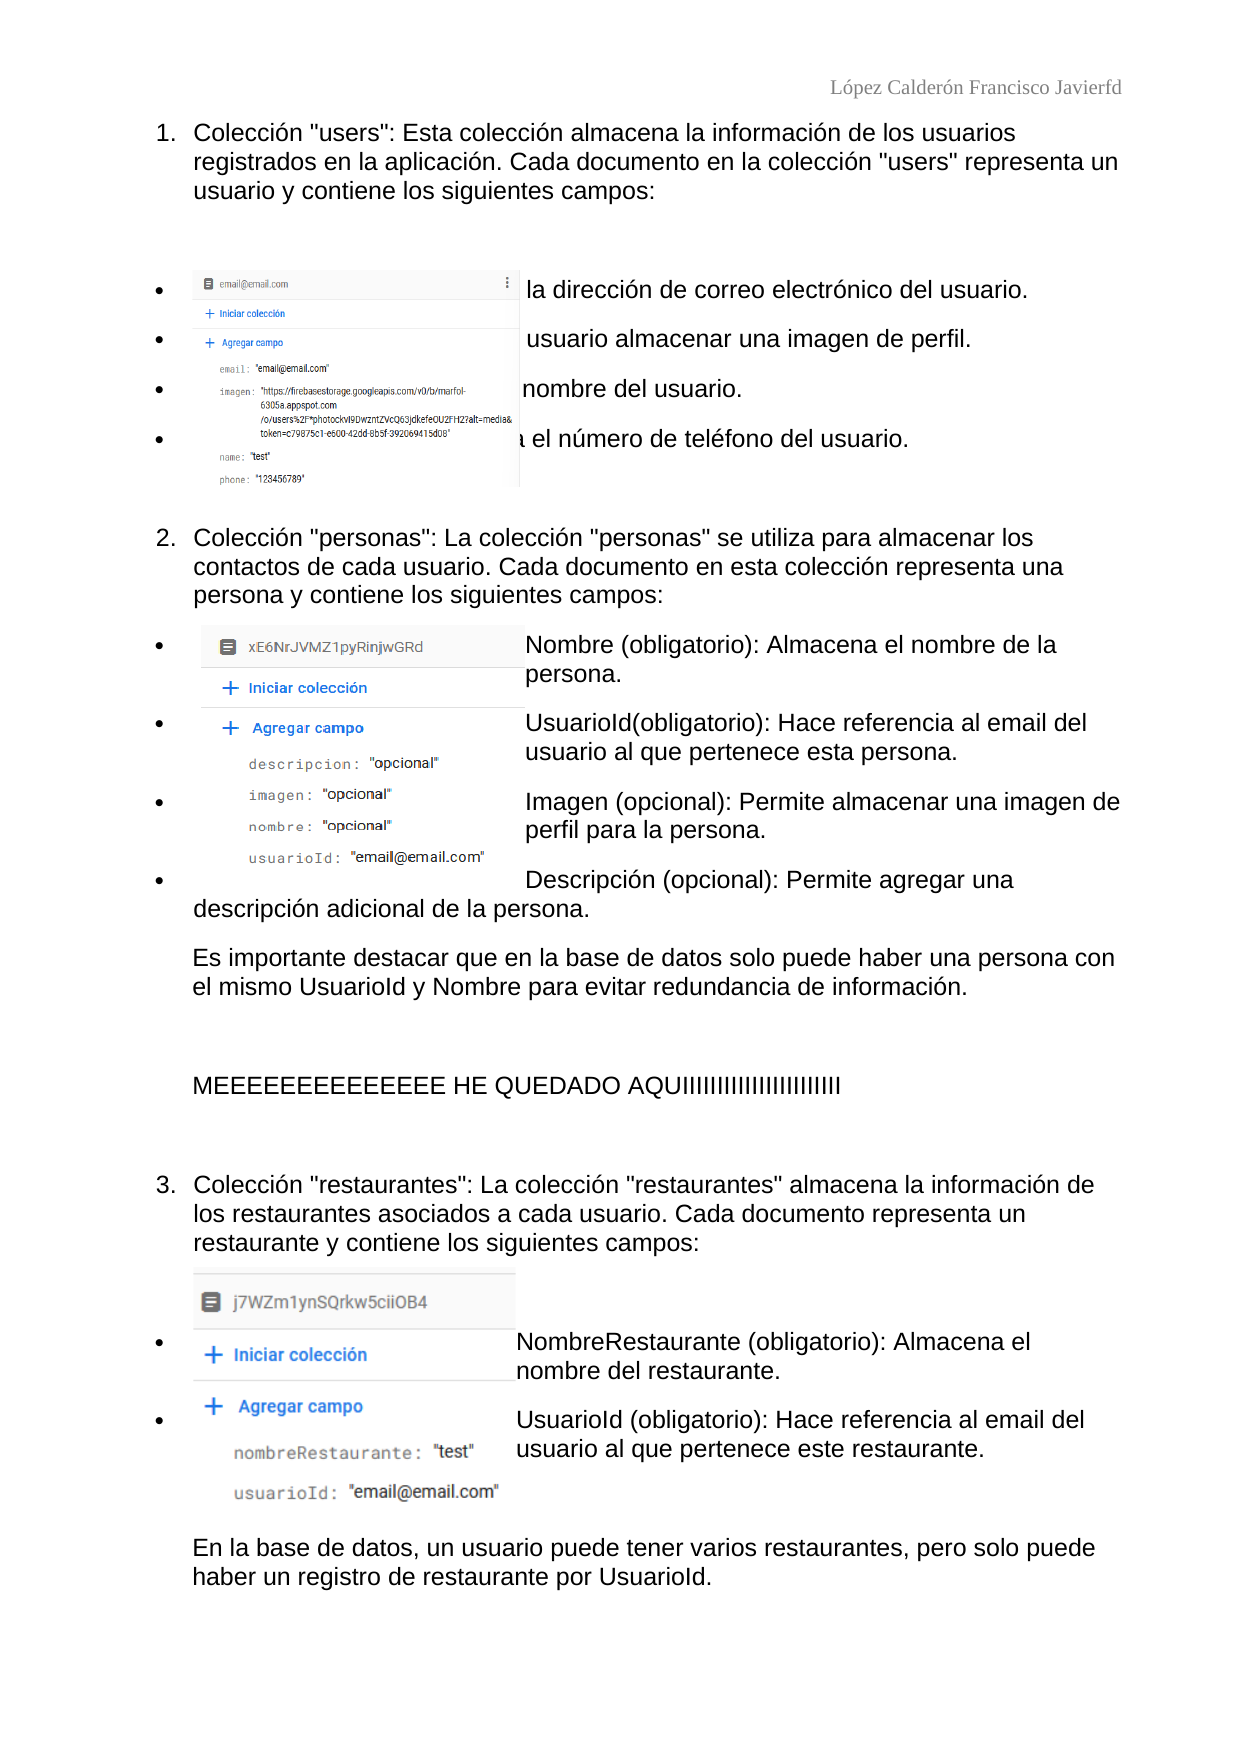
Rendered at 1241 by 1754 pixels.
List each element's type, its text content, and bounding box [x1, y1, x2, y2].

list Imagen (opcional): Permite al usuario almacenar una imagen de perfil. [520, 324, 1122, 353]
list UsuarioId (obligatorio): Hace referencia al email del usuario al que pertenece este restaurante. [516, 1405, 1122, 1463]
list Imagen (opcional): Permite almacenar una imagen de perfil para la persona. [525, 786, 1122, 844]
picture [193, 1267, 516, 1513]
list NombreRestaurante (obligatorio): Almacena el nombre del restaurante. [516, 1327, 1122, 1384]
list UsuarioId (obligatorio): Hace referencia al email del usuario al que pertenece este restaurante. [156, 1405, 193, 1463]
list Nombre (obligatorio): Almacena el nombre de la persona. [156, 630, 201, 687]
list UsuarioId(obligatorio): Hace referencia al email del usuario al que pertenece esta persona. [525, 708, 1122, 766]
list Nombre (obligatorio): Almacena el nombre de la persona. [525, 630, 1122, 687]
list Email (obligatorio): Almacena la dirección de correo electrónico del usuario. [520, 275, 1122, 303]
list Colección "users": Esta colección almacena la información de los usuarios registrados en la aplicación. Cada documento en la colección "users" representa un usuario y contiene los siguientes campos: [156, 118, 1122, 204]
text MEEEEEEEEEEEEEE HE QUEDADO AQUIIIIIIIIIIIIIIIIIIIIIII [192, 1071, 1122, 1100]
picture [201, 625, 525, 871]
text En la base de datos, un usuario puede tener varios restaurantes, pero solo puede haber un registro de restaurante por UsuarioId. [192, 1533, 1122, 1591]
picture [192, 270, 520, 487]
list Colección "restaurantes": La colección "restaurantes" almacena la información de los restaurantes asociados a cada usuario. Cada documento representa un restaurante y contiene los siguientes campos: [156, 1170, 1122, 1256]
list Nombre(opcional): Guarda el nombre del usuario. [520, 374, 1122, 403]
text Es importante destacar que en la base de datos solo puede haber una persona con el mismo UsuarioId y Nombre para evitar redundancia de información. [192, 943, 1122, 1001]
list Colección "personas": La colección "personas" se utiliza para almacenar los contactos de cada usuario. Cada documento en esta colección representa una persona y contiene los siguientes campos: [156, 523, 1122, 609]
list NombreRestaurante (obligatorio): Almacena el nombre del restaurante. [156, 1327, 193, 1384]
list Teléfono(opcional): Almacena el número de teléfono del usuario. [520, 423, 1122, 452]
list Nombre(opcional): Guarda el nombre del usuario. [156, 374, 192, 403]
list Descripción (opcional): Permite agregar una descripción adicional de la persona. [156, 865, 1122, 922]
list Imagen (opcional): Permite almacenar una imagen de perfil para la persona. [156, 786, 201, 844]
list UsuarioId(obligatorio): Hace referencia al email del usuario al que pertenece esta persona. [156, 708, 201, 766]
